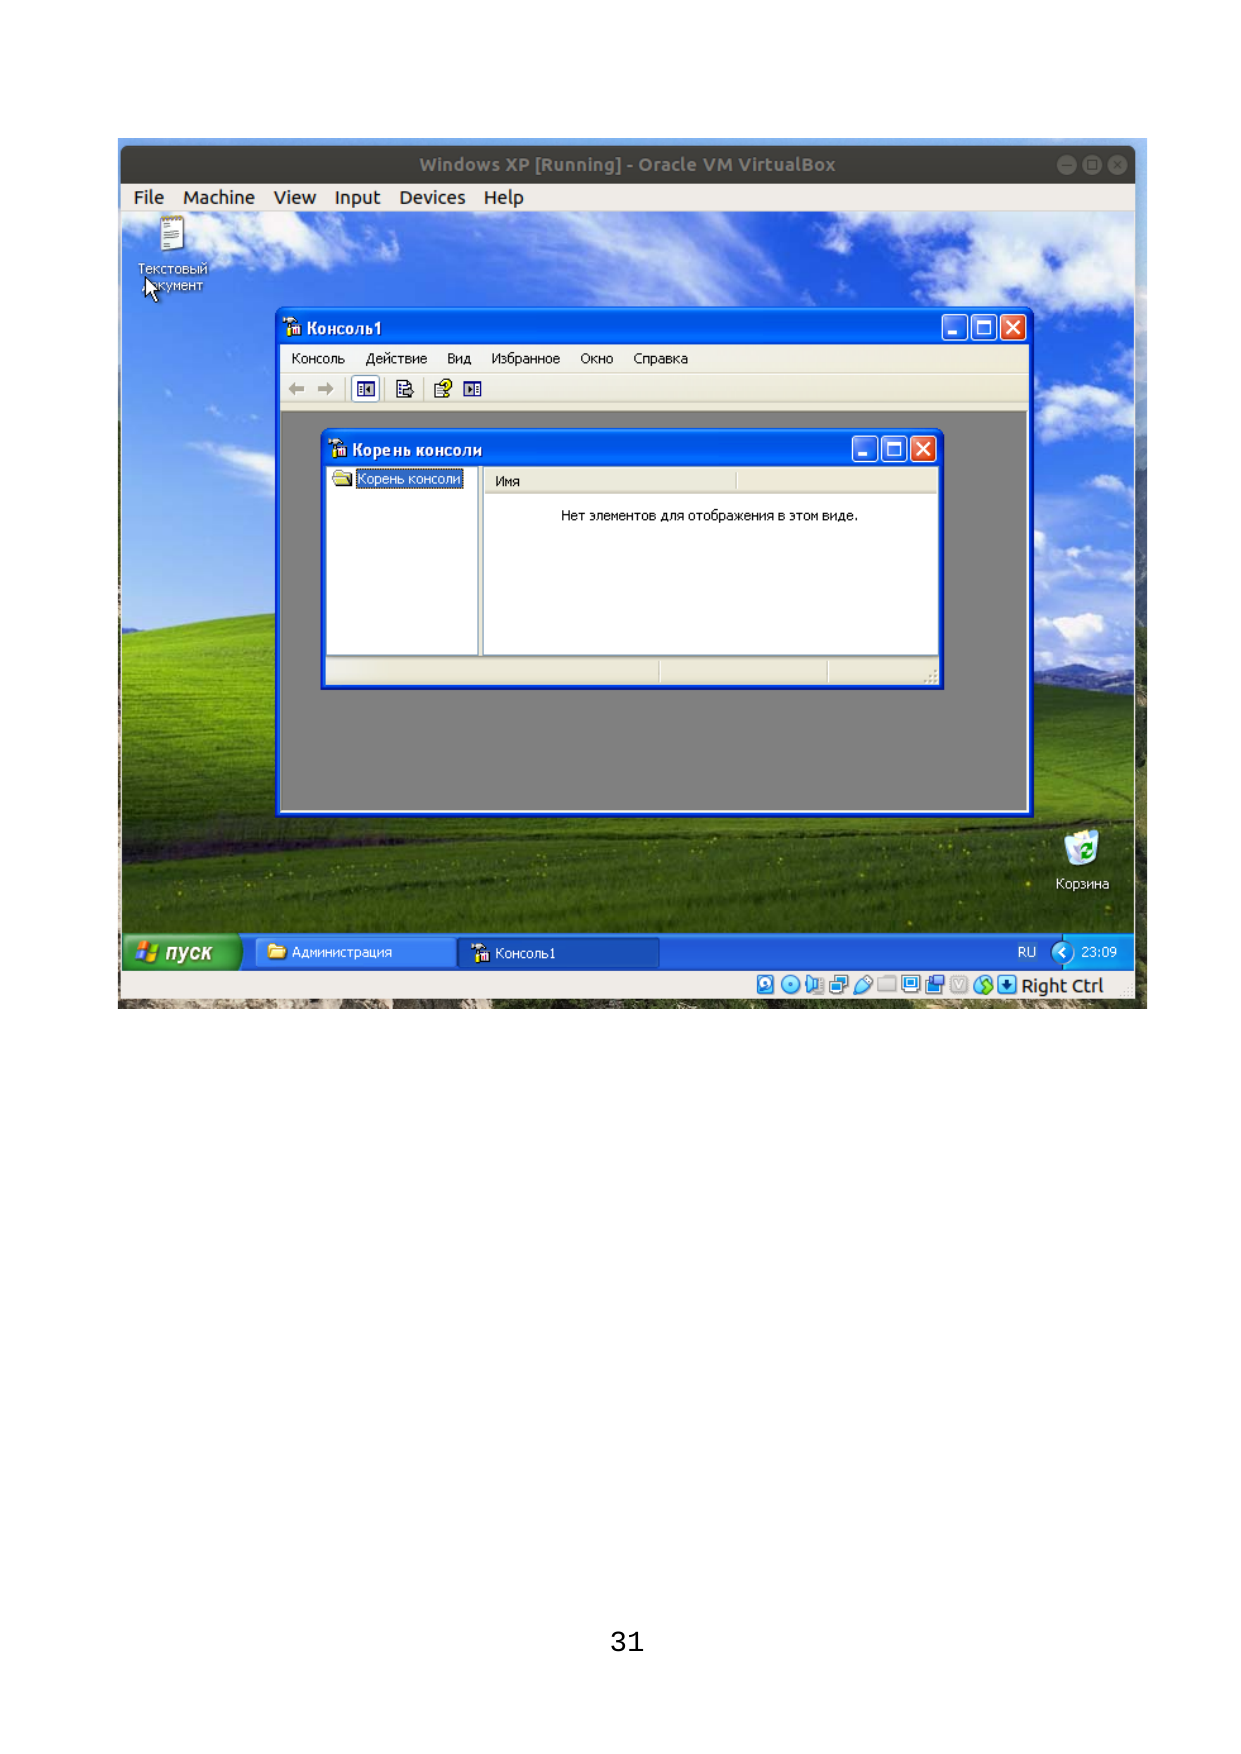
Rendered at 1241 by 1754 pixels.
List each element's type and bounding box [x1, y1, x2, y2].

picture [117, 138, 1148, 1009]
